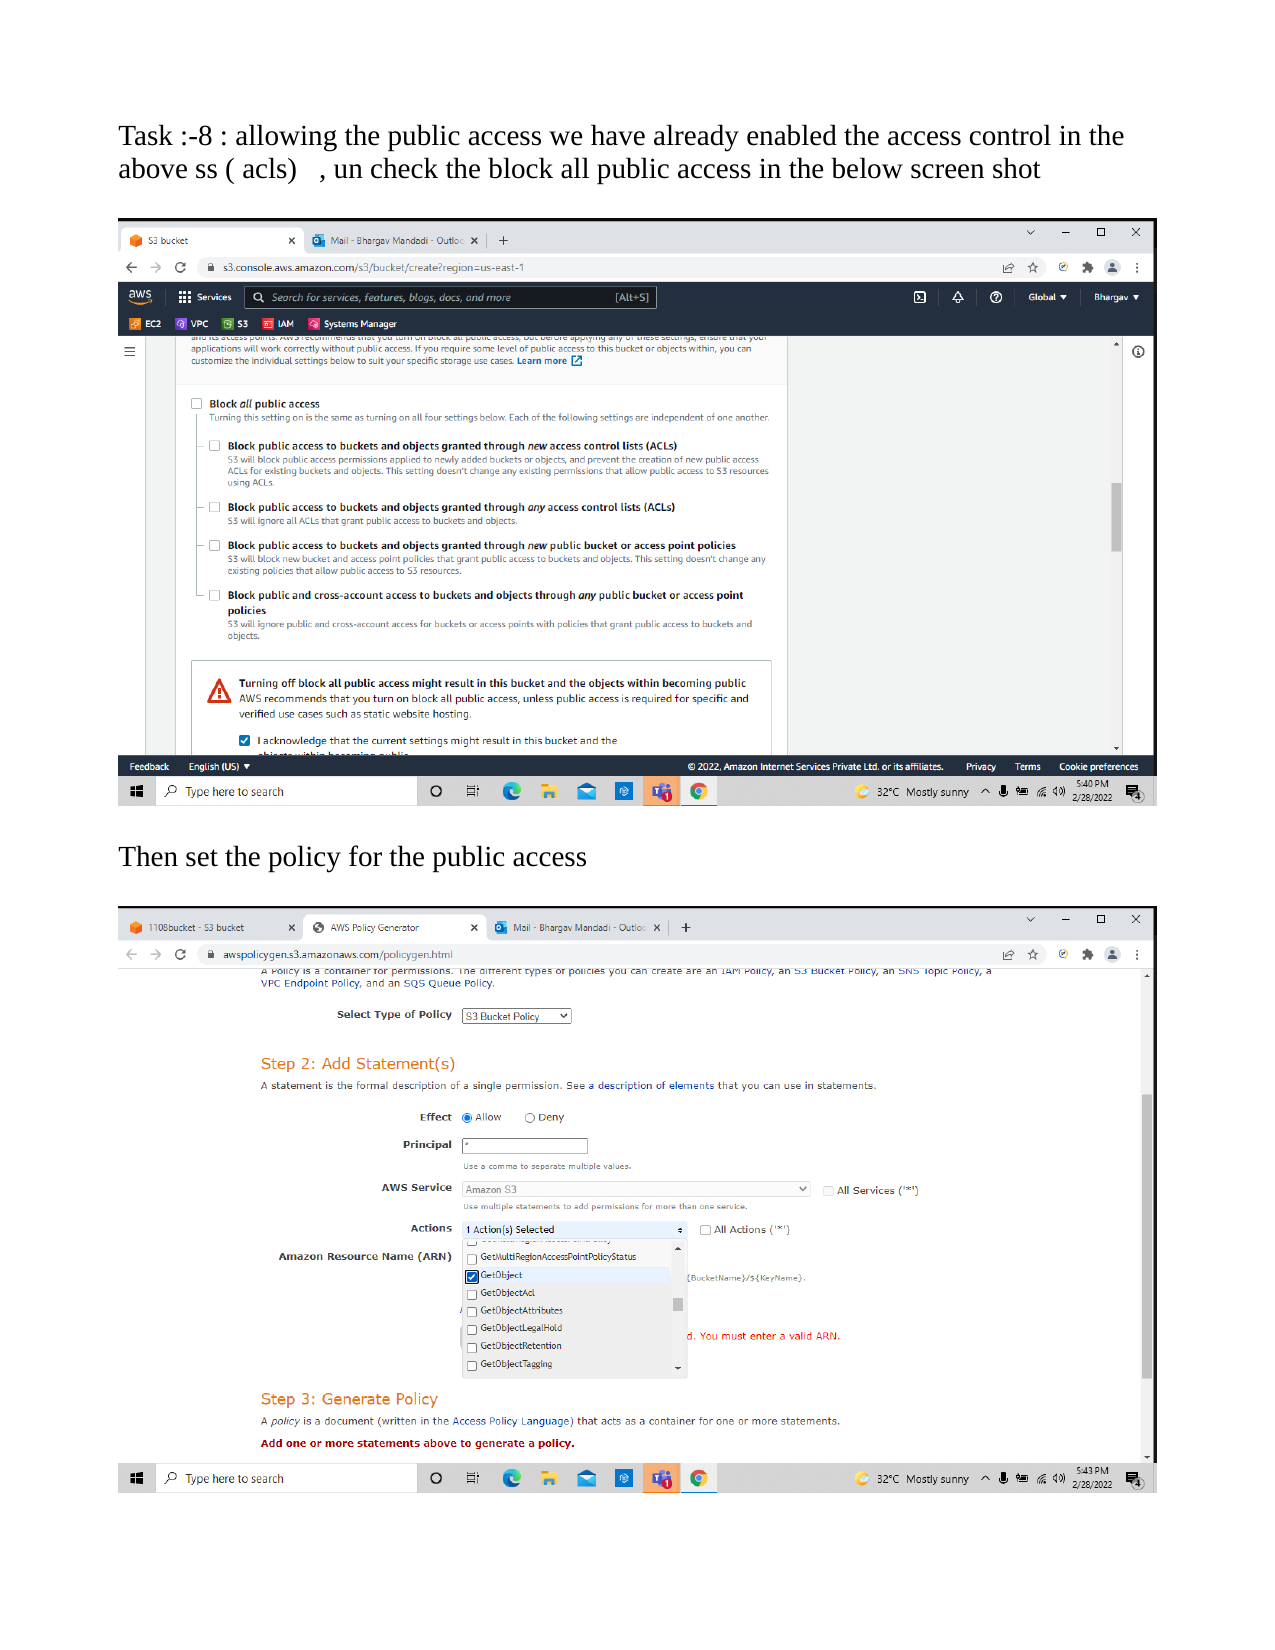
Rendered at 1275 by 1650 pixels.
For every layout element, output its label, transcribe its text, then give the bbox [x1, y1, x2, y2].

text Then set the policy for the public access [118, 839, 1157, 872]
text Task :-8 : allowing the public access we have already enabled the access control in the above ss ( acls) , un check the block all public access in the below screen shot [118, 118, 1157, 185]
picture [118, 906, 1157, 1493]
picture [118, 218, 1157, 806]
